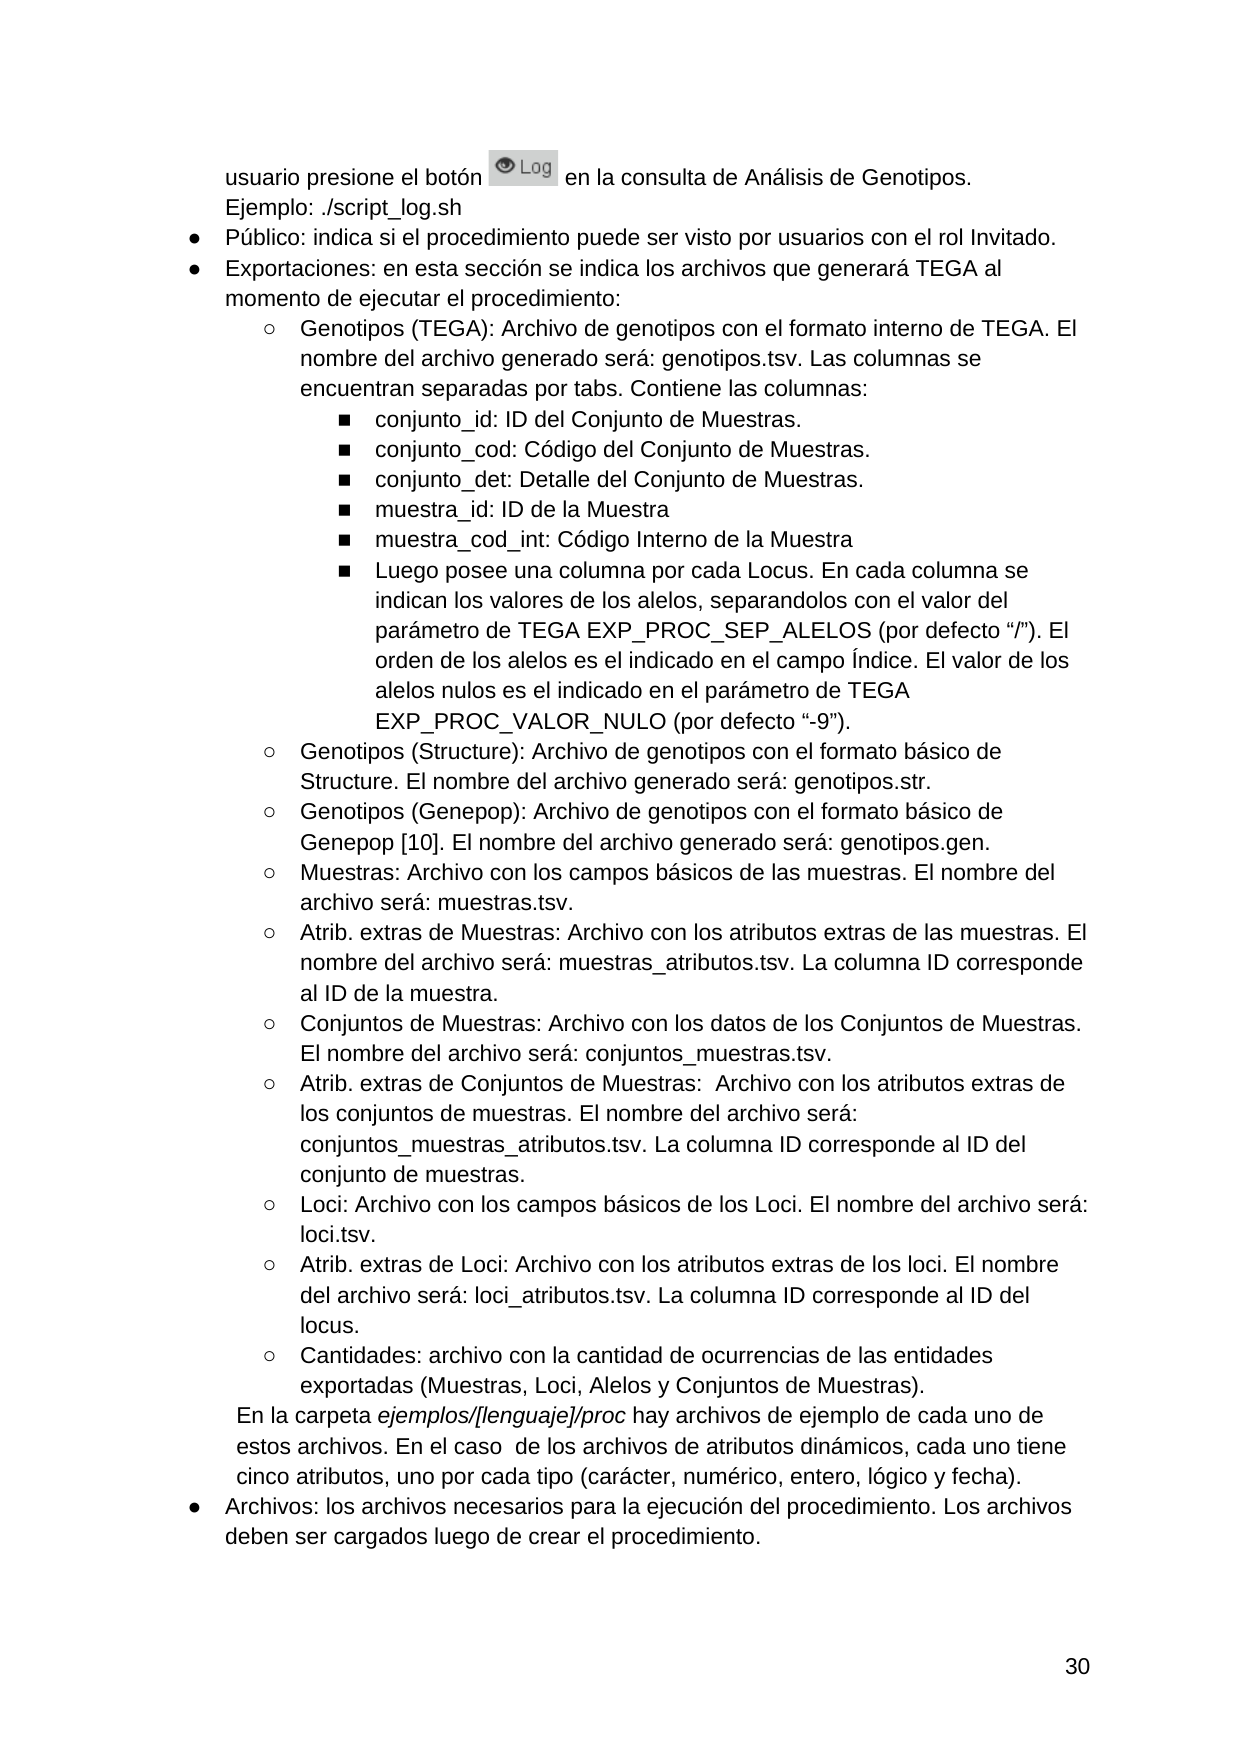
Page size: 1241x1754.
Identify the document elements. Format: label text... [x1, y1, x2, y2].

list conjunto_det: Detalle del Conjunto de Muestras. [337, 466, 1090, 492]
list Exportaciones: en esta sección se indica los archivos que generará TEGA al momento de ejecutar el procedimiento: [187, 254, 1090, 311]
list conjunto_cod: Código del Conjunto de Muestras. [337, 436, 1090, 462]
list Atrib. extras de Conjuntos de Muestras: Archivo con los atributos extras de los conjuntos de muestras. El nombre del archivo será: conjuntos_muestras_atributos.tsv. La columna ID corresponde al ID del conjunto de muestras. [262, 1070, 1090, 1187]
list Luego posee una columna por cada Locus. En cada columna se indican los valores de los alelos, separandolos con el valor del parámetro de TEGA EXP_PROC_SEP_ALELOS (por defecto “/”). El orden de los alelos es el indicado en el campo Índice. El valor de los alelos nulos es el indicado en el parámetro de TEGA EXP_PROC_VALOR_NULO (por defecto “-9”). [337, 557, 1090, 734]
list muestra_cod_int: Código Interno de la Muestra [337, 526, 1090, 553]
list Público: indica si el procedimiento puede ser visto por usuarios con el rol Invitado. [187, 224, 1090, 251]
list Cantidades: archivo con la cantidad de ocurrencias de las entidades exportadas (Muestras, Loci, Alelos y Conjuntos de Muestras). [262, 1342, 1090, 1399]
list Archivos: los archivos necesarios para la ejecución del procedimiento. Los archivos deben ser cargados luego de crear el procedimiento. [187, 1493, 1090, 1550]
picture [488, 150, 559, 186]
list Conjuntos de Muestras: Archivo con los datos de los Conjuntos de Muestras. El nombre del archivo será: conjuntos_muestras.tsv. [262, 1010, 1090, 1066]
list muestra_id: ID de la Muestra [337, 496, 1090, 523]
list Genotipos (Genepop): Archivo de genotipos con el formato básico de Genepop [10]. El nombre del archivo generado será: genotipos.gen. [262, 798, 1090, 855]
list Genotipos (Structure): Archivo de genotipos con el formato básico de Structure. El nombre del archivo generado será: genotipos.str. [262, 738, 1090, 794]
list Muestras: Archivo con los campos básicos de las muestras. El nombre del archivo será: muestras.tsv. [262, 859, 1090, 915]
text En la carpeta ejemplos/[lenguaje]/proc hay archivos de ejemplo de cada uno de estos archivos. En el caso de los archivos de atributos dinámicos, cada uno tiene cinco atributos, uno por cada tipo (carácter, numérico, entero, lógico y fecha). [236, 1402, 1090, 1489]
list Atrib. extras de Loci: Archivo con los atributos extras de los loci. El nombre del archivo será: loci_atributos.tsv. La columna ID corresponde al ID del locus. [262, 1251, 1090, 1338]
list conjunto_id: ID del Conjunto de Muestras. [337, 406, 1090, 432]
list usuario presione el botón en la consulta de Análisis de Genotipos. Ejemplo: ./script_log.sh [187, 150, 1090, 221]
list Genotipos (TEGA): Archivo de genotipos con el formato interno de TEGA. El nombre del archivo generado será: genotipos.tsv. Las columnas se encuentran separadas por tabs. Contiene las columnas: [262, 315, 1090, 402]
list Atrib. extras de Muestras: Archivo con los atributos extras de las muestras. El nombre del archivo será: muestras_atributos.tsv. La columna ID corresponde al ID de la muestra. [262, 919, 1090, 1006]
list Loci: Archivo con los campos básicos de los Loci. El nombre del archivo será: loci.tsv. [262, 1191, 1090, 1248]
